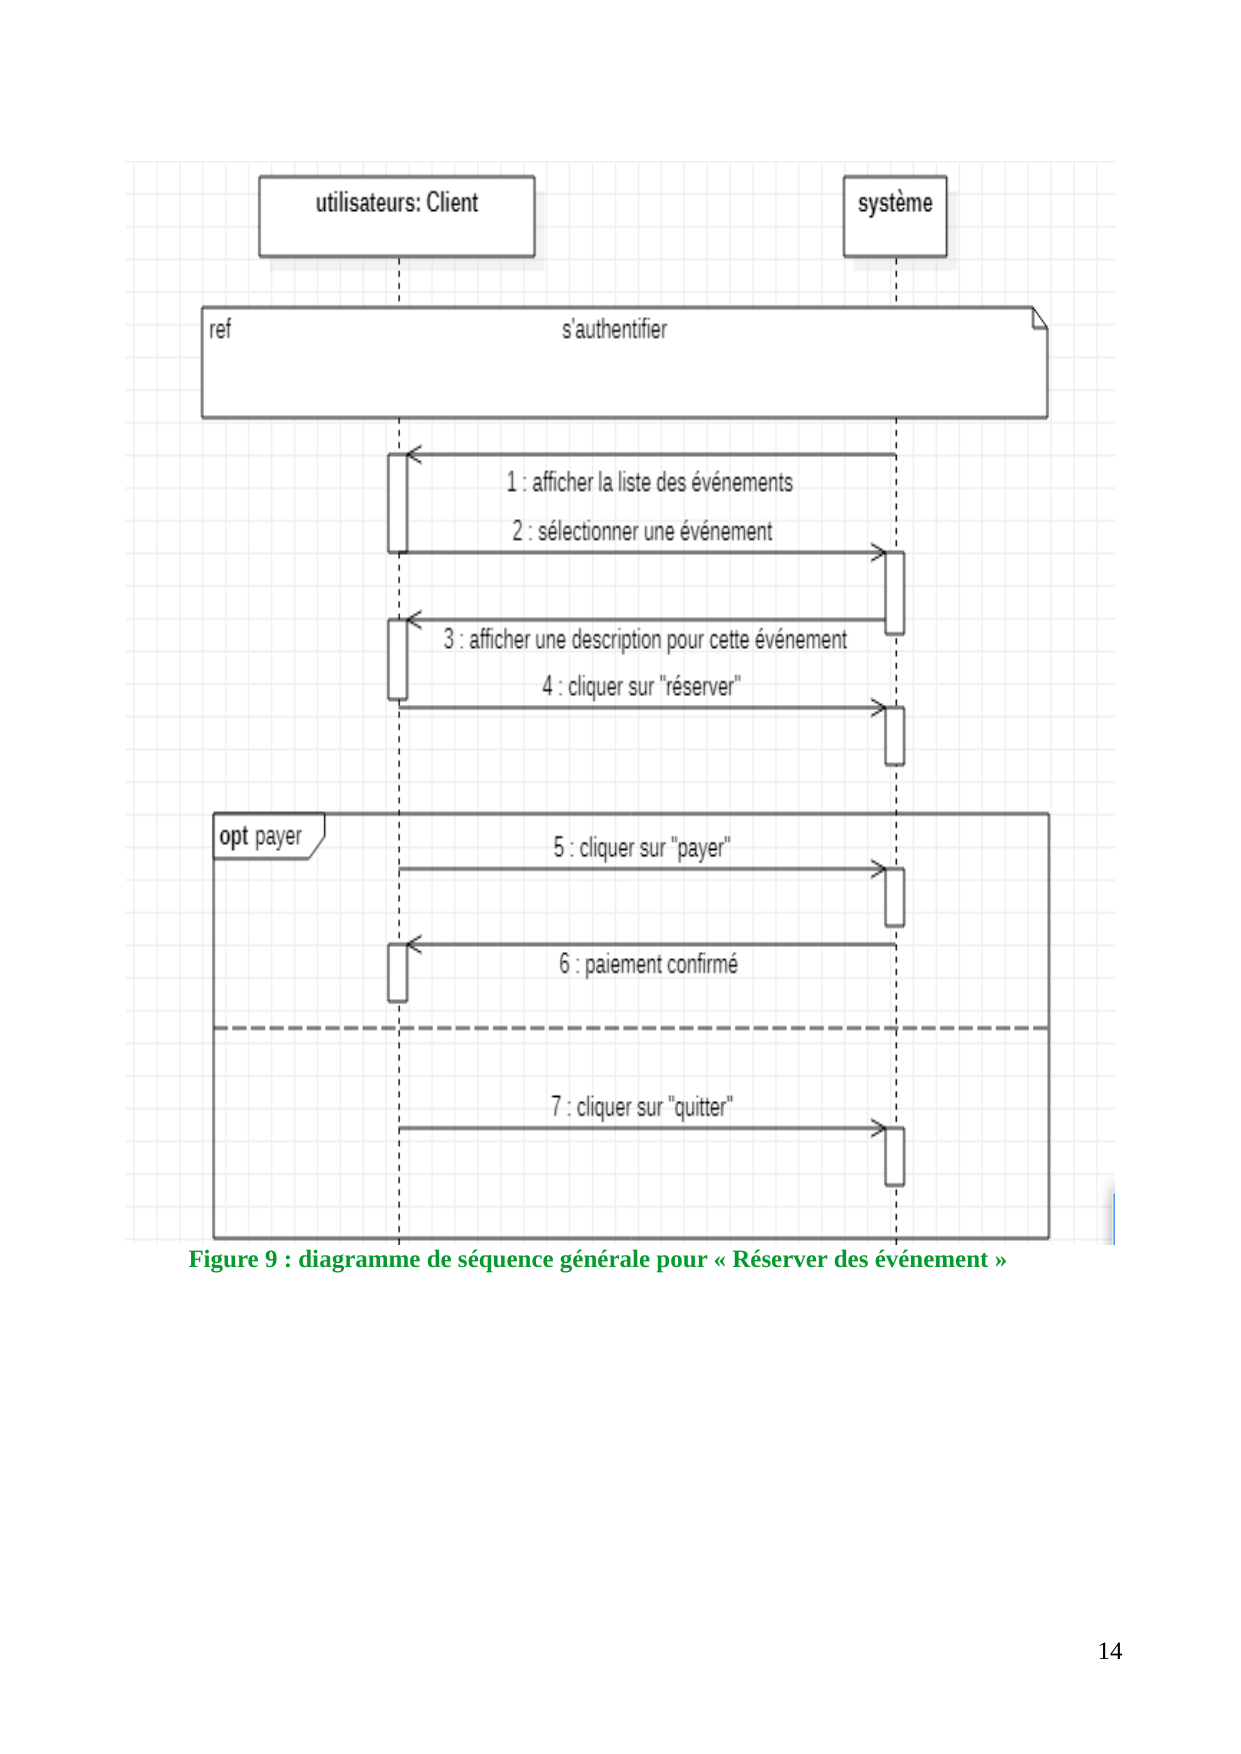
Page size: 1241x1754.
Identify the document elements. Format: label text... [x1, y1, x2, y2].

text Figure 9 : diagramme de séquence générale pour « Réserver des événement » [118, 190, 1078, 1273]
picture [125, 161, 1115, 1245]
